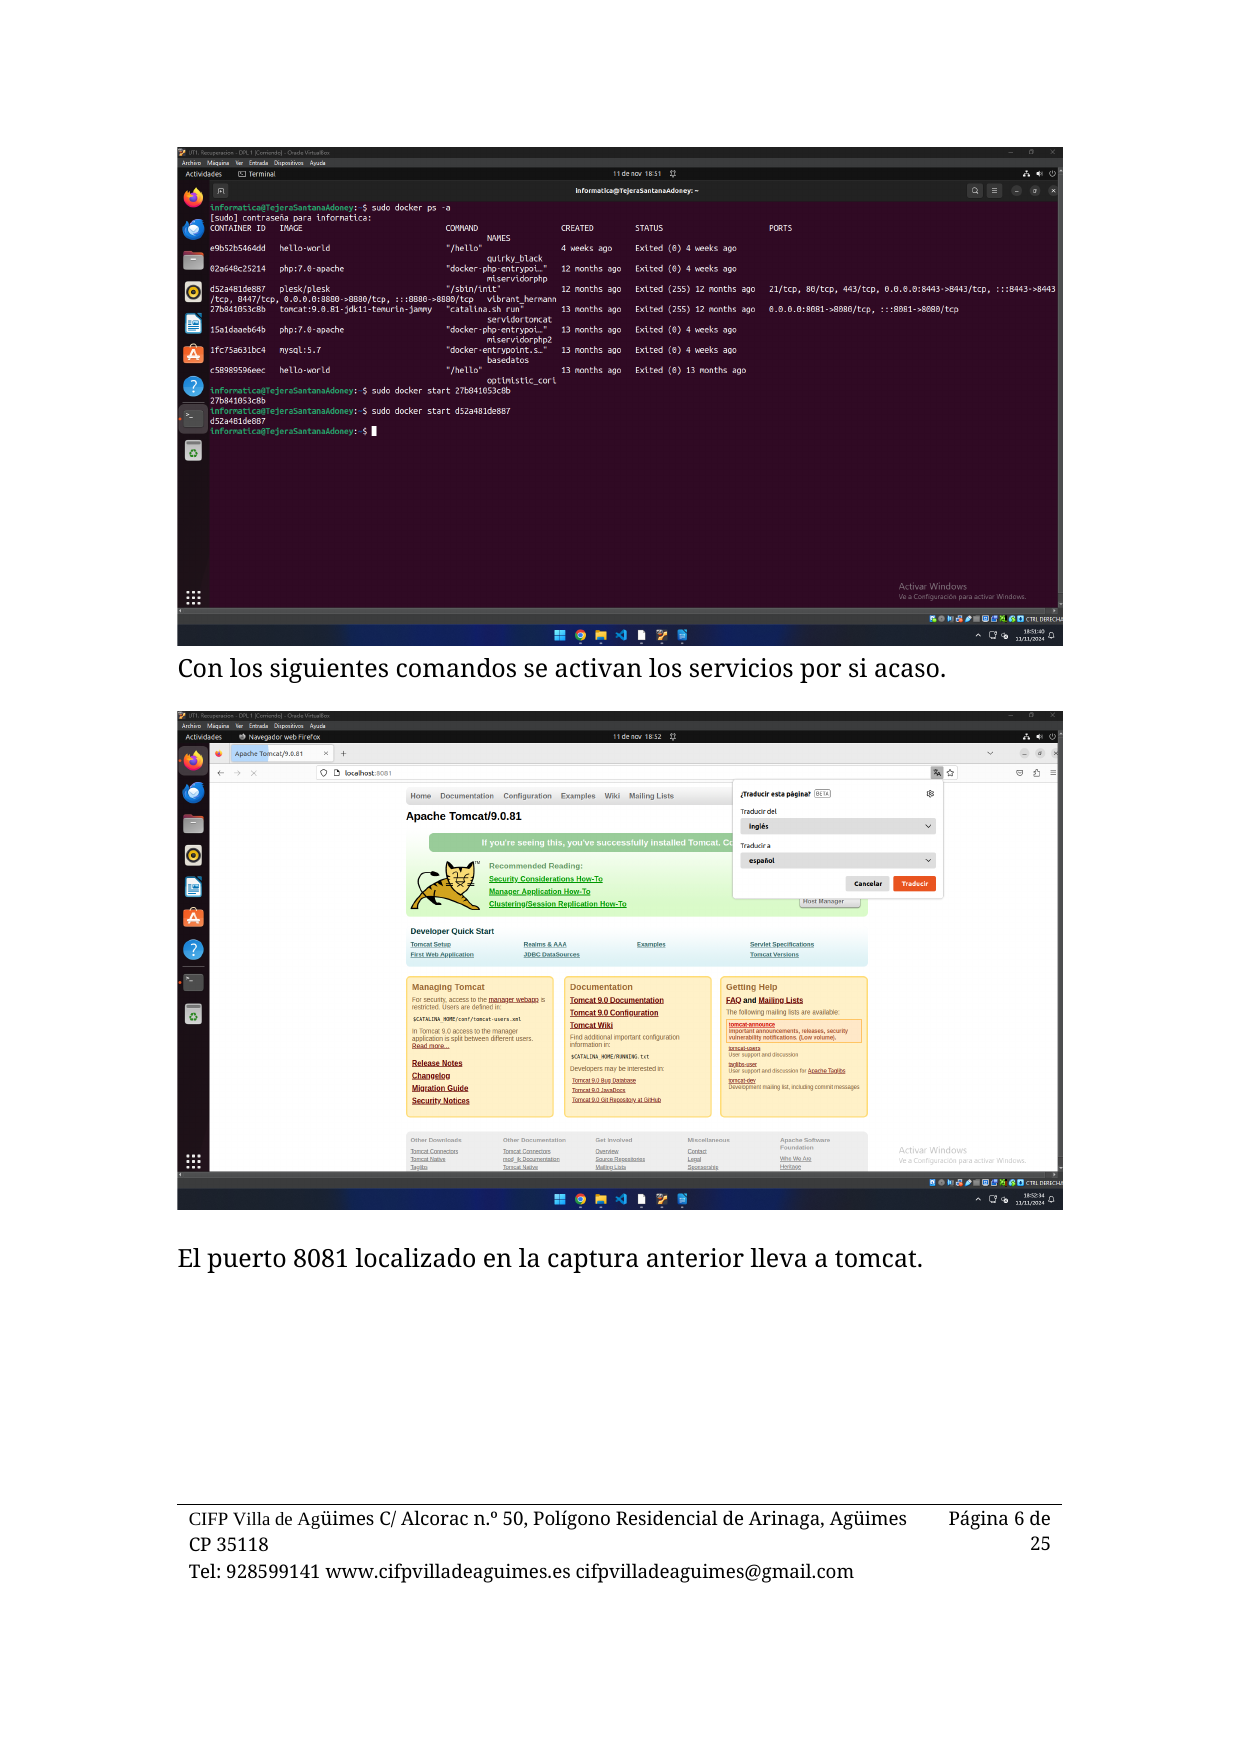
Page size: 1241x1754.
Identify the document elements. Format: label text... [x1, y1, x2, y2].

text Con los siguientes comandos se activan los servicios por si acaso. [177, 646, 1063, 685]
text El puerto 8081 localizado en la captura anterior lleva a tomcat. [177, 1210, 1063, 1274]
picture [177, 147, 1063, 646]
picture [177, 711, 1063, 1210]
